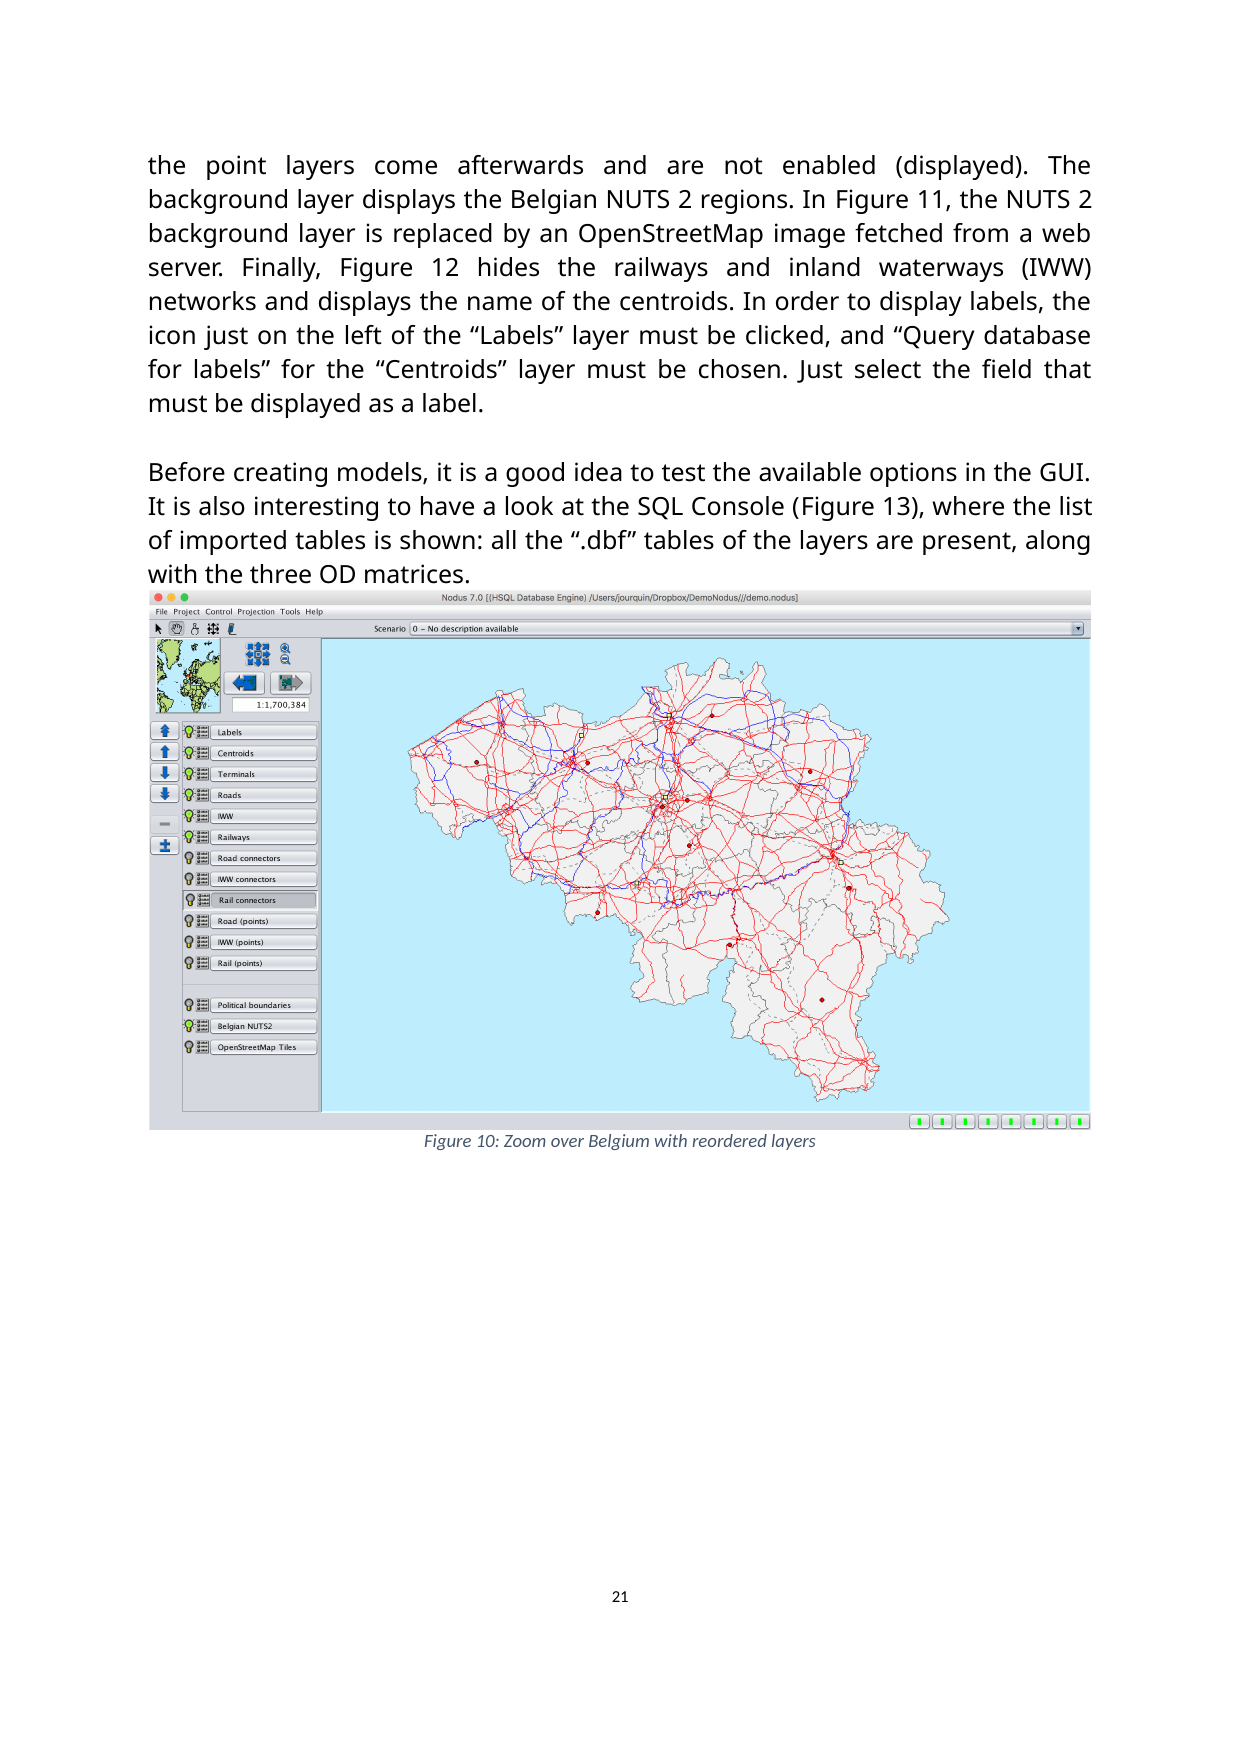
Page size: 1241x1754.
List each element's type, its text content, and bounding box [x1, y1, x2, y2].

text Before creating models, it is a good idea to test the available options in the GUI. It is also interesting to have a look at the SQL Console (Figure 13), where the list of imported tables is shown: all the “.dbf” tables of the layers are present, along with the three OD matrices. [148, 454, 1093, 590]
text the point layers come afterwards and are not enabled (displayed). The background layer displays the Belgian NUTS 2 regions. In Figure 11, the NUTS 2 background layer is replaced by an OpenStreetMap image fetched from a web server. Finally, Figure 12 hides the railways and inland waterways (IWW) networks and displays the name of the centroids. In order to display labels, the icon just on the left of the “Labels” layer must be clicked, and “Query database for labels” for the “Centroids” layer must be chosen. Just select the field that must be displayed as a label. [148, 148, 1093, 420]
text Figure 10: Zoom over Belgium with reordered layers [148, 1129, 1093, 1152]
picture [149, 590, 1091, 1130]
